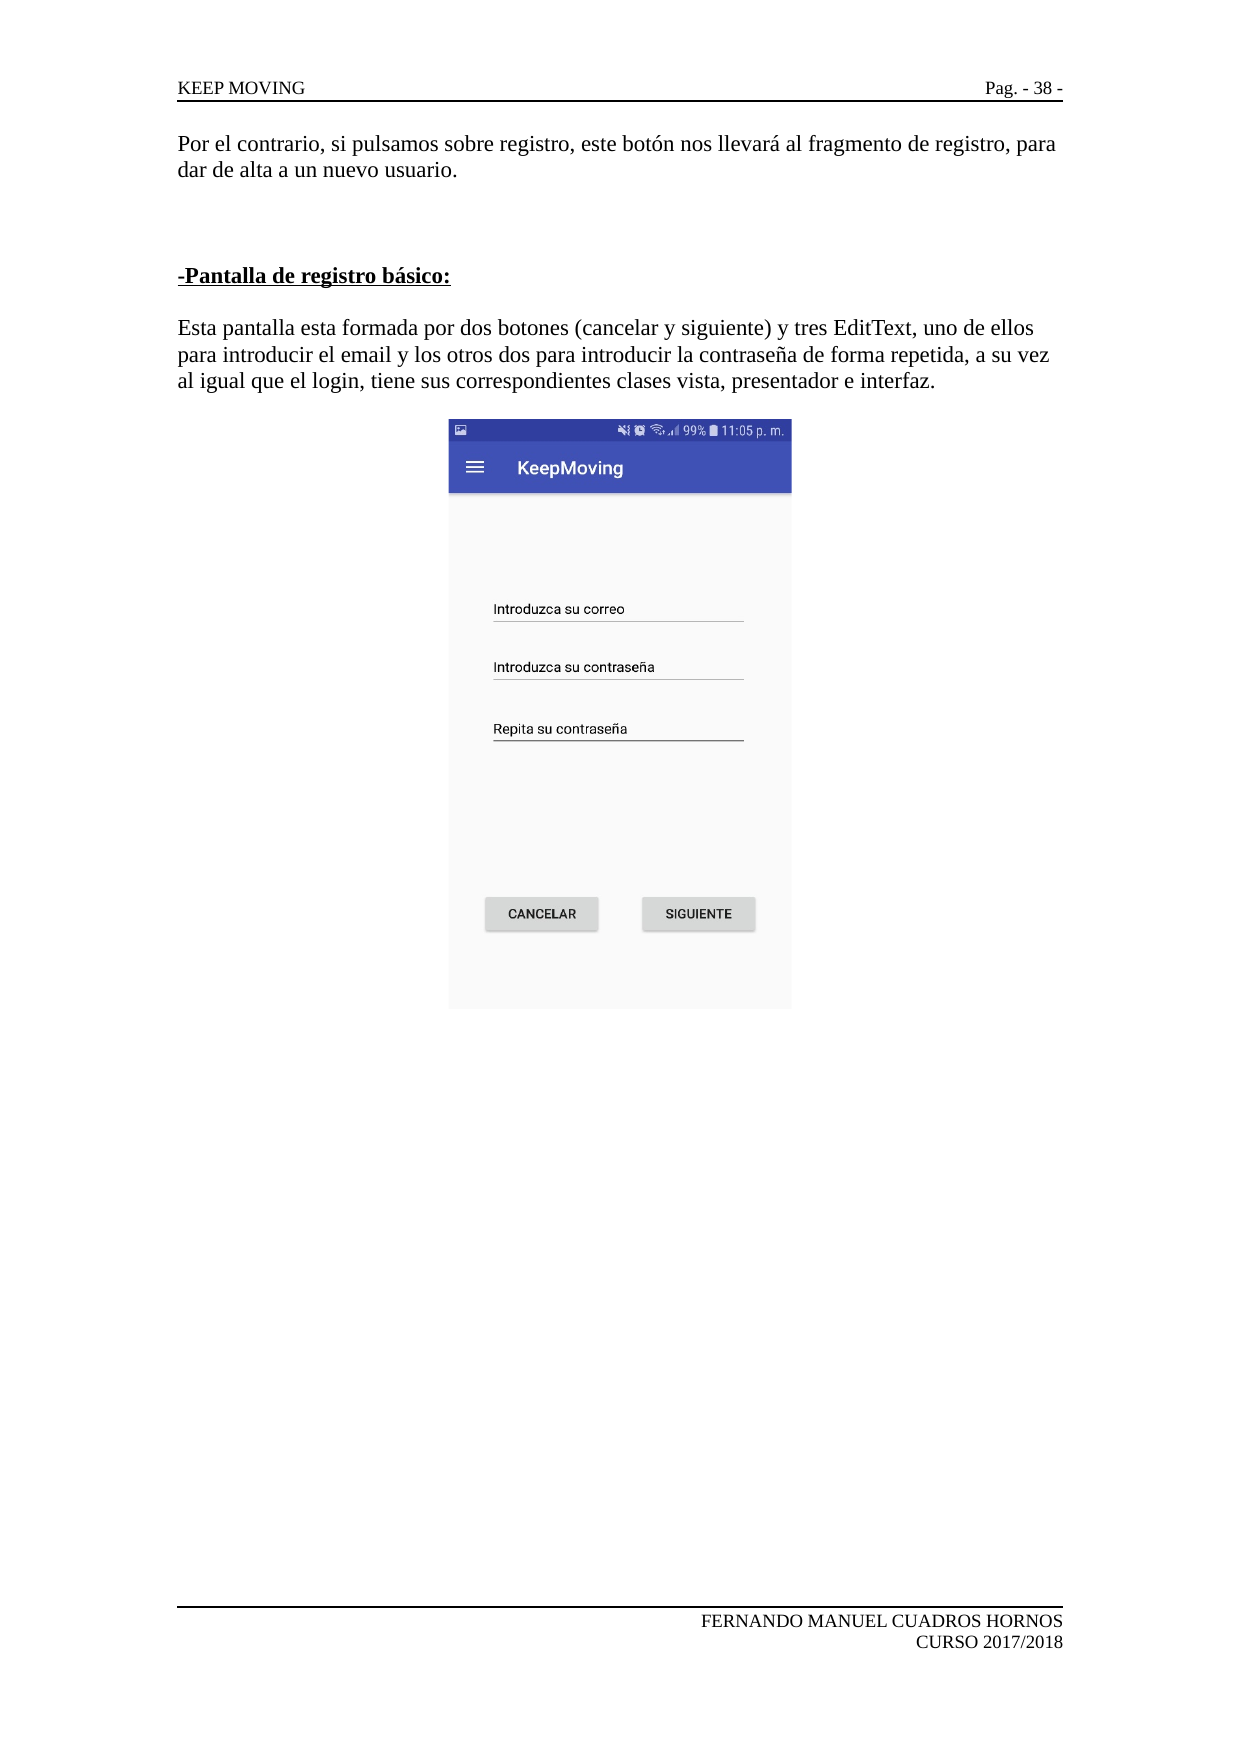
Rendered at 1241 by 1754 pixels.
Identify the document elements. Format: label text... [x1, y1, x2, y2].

text Esta pantalla esta formada por dos botones (cancelar y siguiente) y tres EditText, uno de ellos para introducir el email y los otros dos para introducir la contraseña de forma repetida, a su vez al igual que el login, tiene sus correspondientes clases vista, presentador e interfaz. [177, 314, 1063, 393]
text -Pantalla de registro básico: [177, 262, 1063, 288]
text Por el contrario, si pulsamos sobre registro, este botón nos llevará al fragmento de registro, para dar de alta a un nuevo usuario. [177, 130, 1063, 183]
